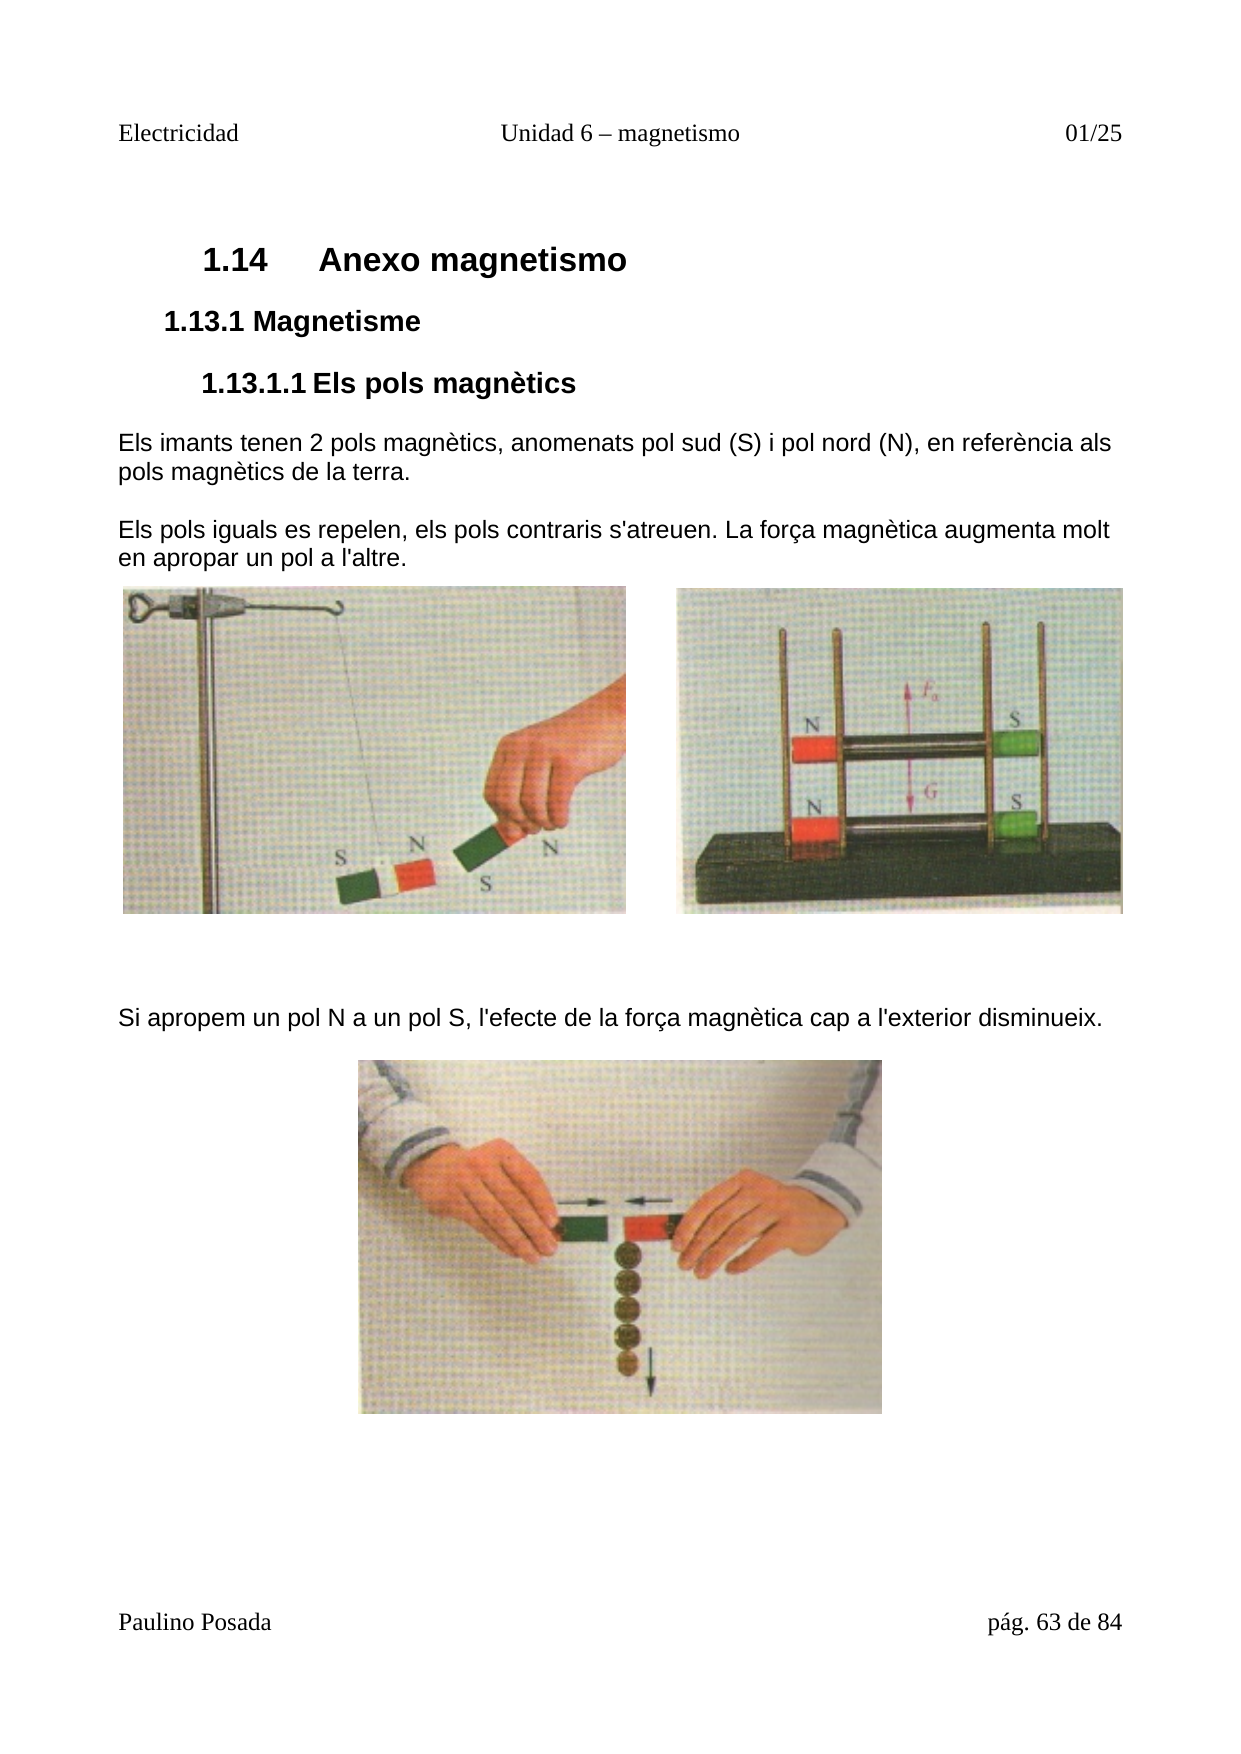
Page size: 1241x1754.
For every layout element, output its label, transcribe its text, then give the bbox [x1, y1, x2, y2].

picture [123, 586, 626, 914]
picture [358, 1060, 882, 1414]
subtitle Anexo magnetismo [193, 240, 1122, 279]
picture [676, 588, 1123, 914]
